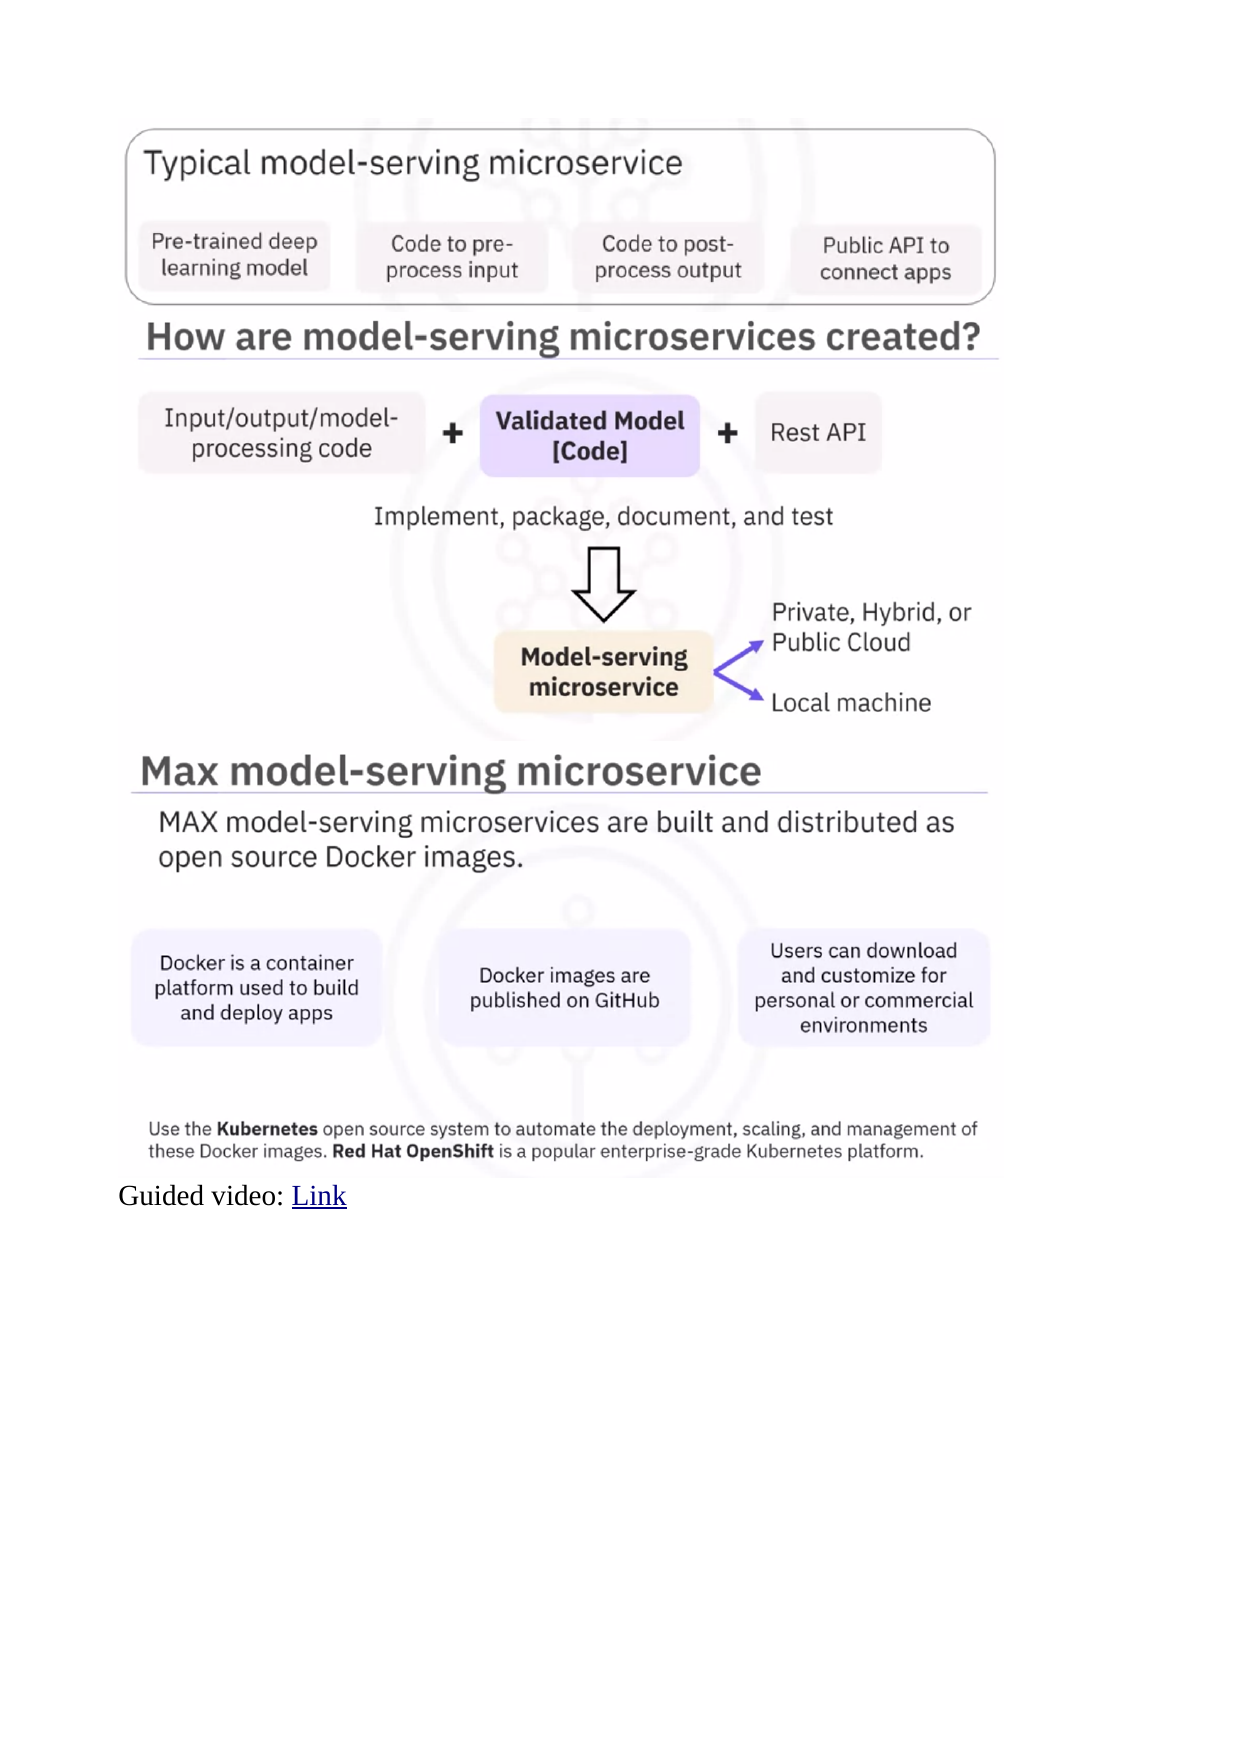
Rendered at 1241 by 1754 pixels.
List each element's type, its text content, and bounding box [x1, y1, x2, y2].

text Guided video: Link [118, 1178, 1122, 1240]
